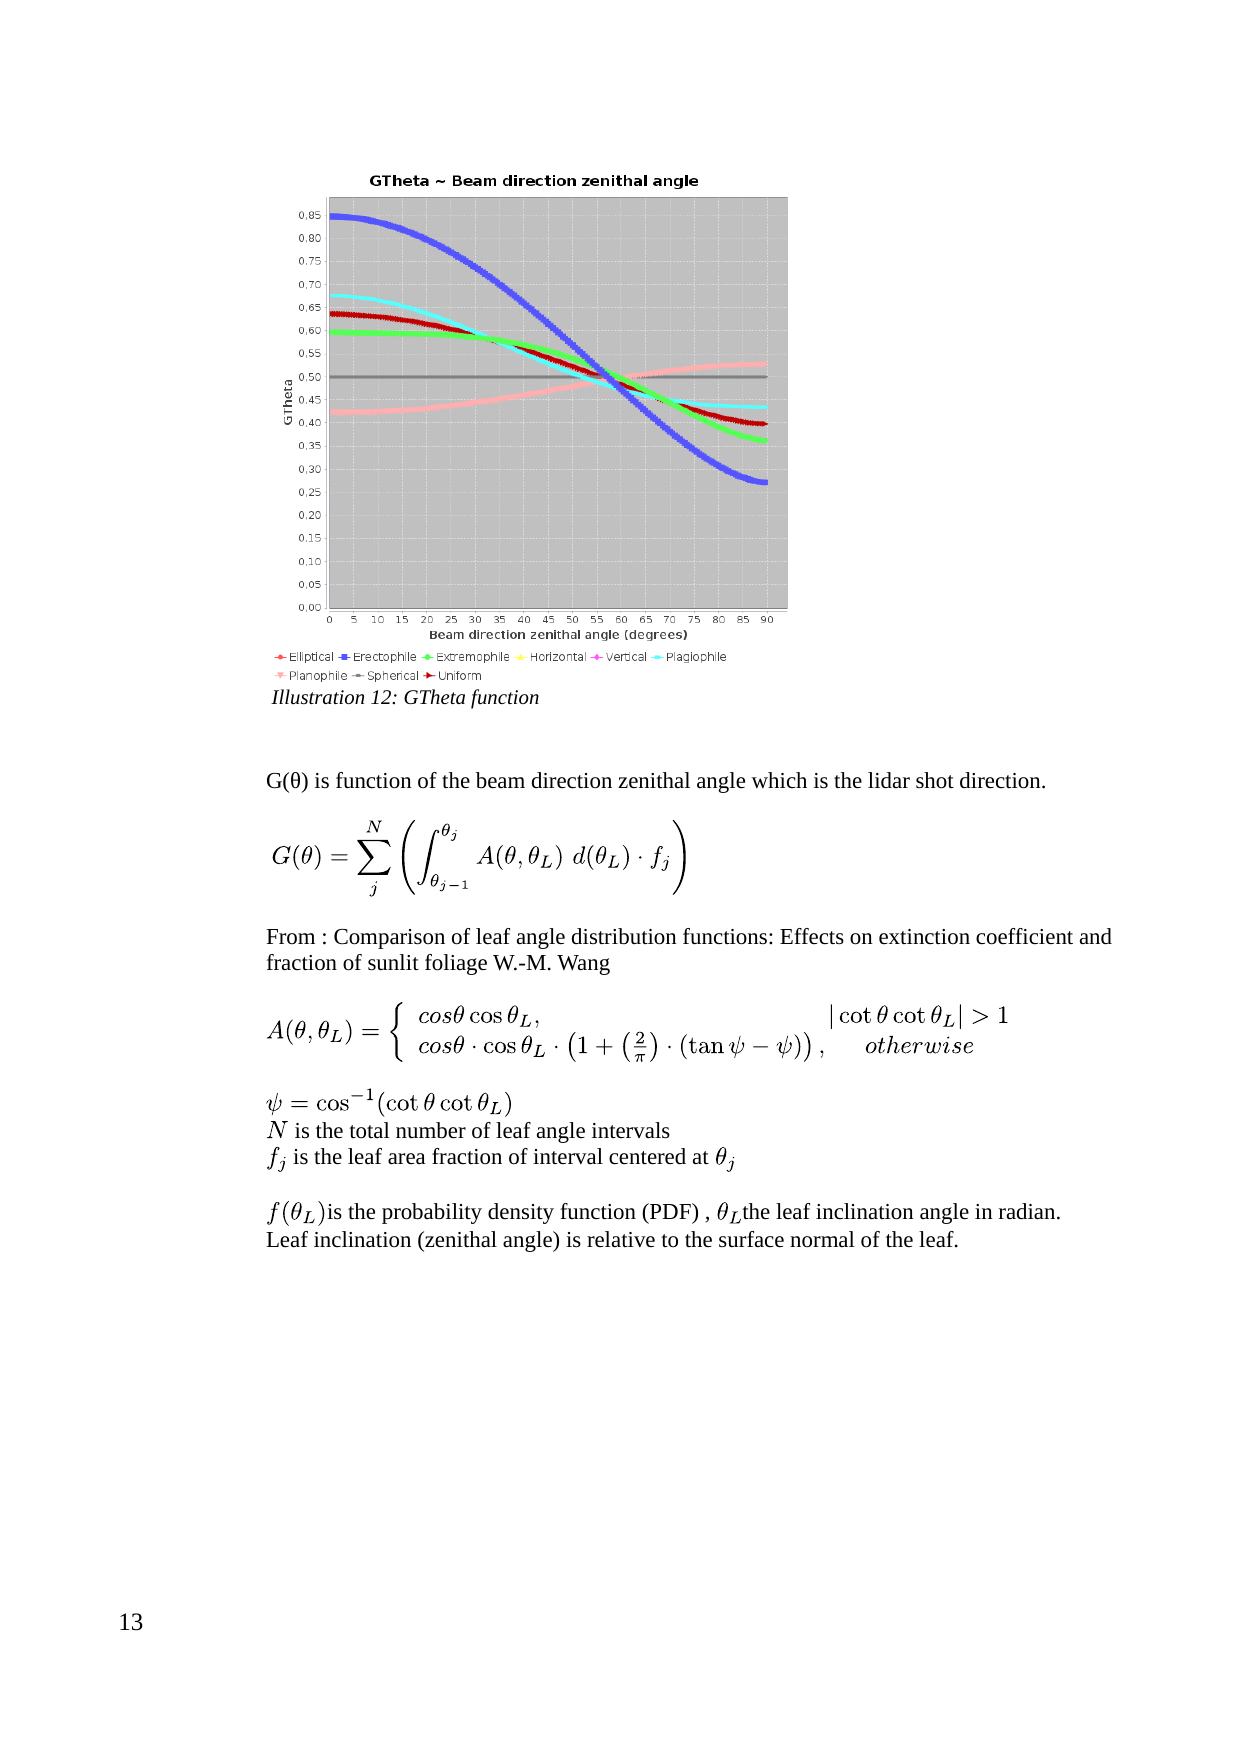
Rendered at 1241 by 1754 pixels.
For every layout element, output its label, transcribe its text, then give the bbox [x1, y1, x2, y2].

picture [271, 171, 796, 685]
text is the total number of leaf angle intervals [266, 1117, 1122, 1143]
text Leaf inclination (zenithal angle) is relative to the surface normal of the leaf. [266, 1226, 1122, 1252]
text G(θ) is function of the beam direction zenithal angle which is the lidar shot direction. [266, 767, 1122, 794]
table_header [118, 118, 1122, 741]
text is the probability density function (PDF) , the leaf inclination angle in radian. [266, 1198, 1122, 1226]
text From : Comparison of leaf angle distribution functions: Effects on extinction coefficient and fraction of sunlit foliage W.-M. Wang [266, 923, 1122, 976]
text is the leaf area fraction of interval centered at [266, 1143, 1122, 1172]
